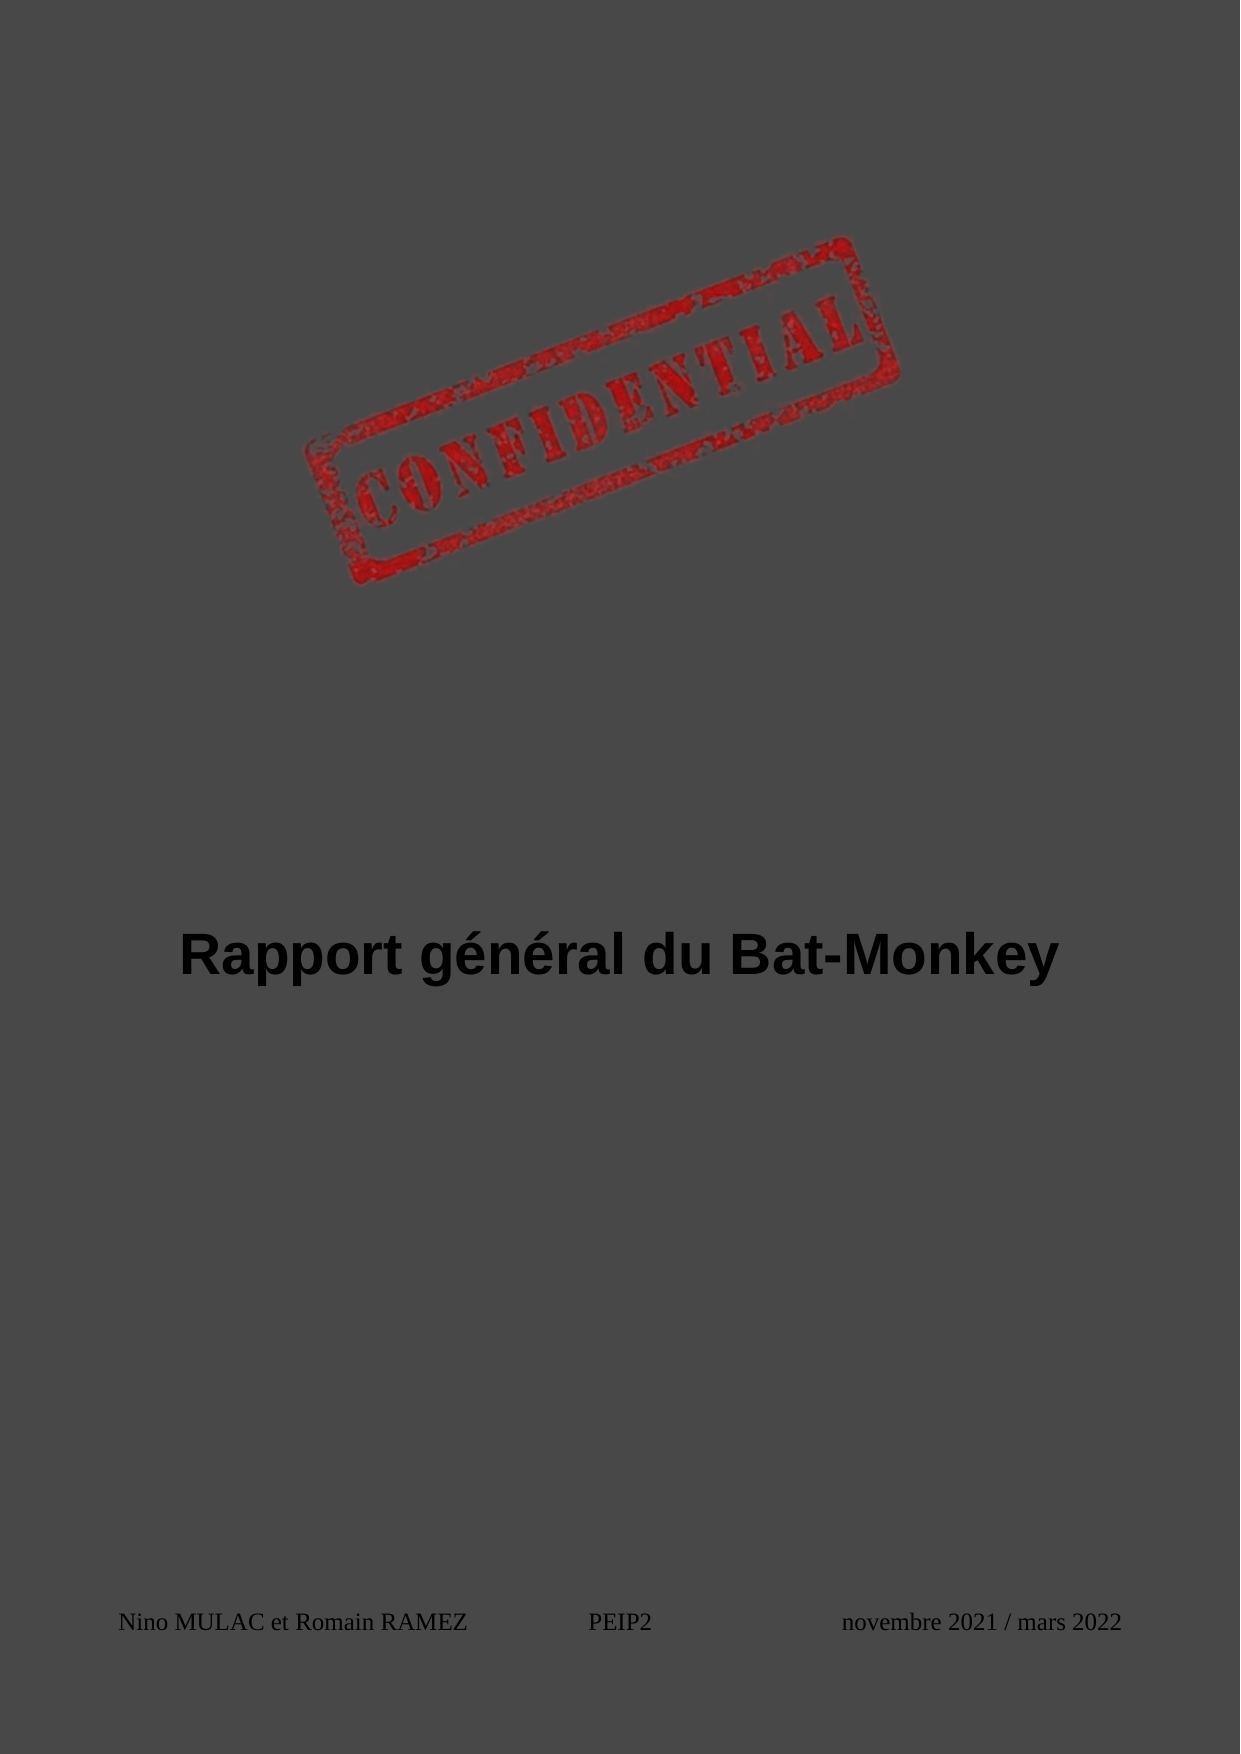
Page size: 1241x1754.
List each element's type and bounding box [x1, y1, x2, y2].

picture [116, 119, 1120, 1575]
